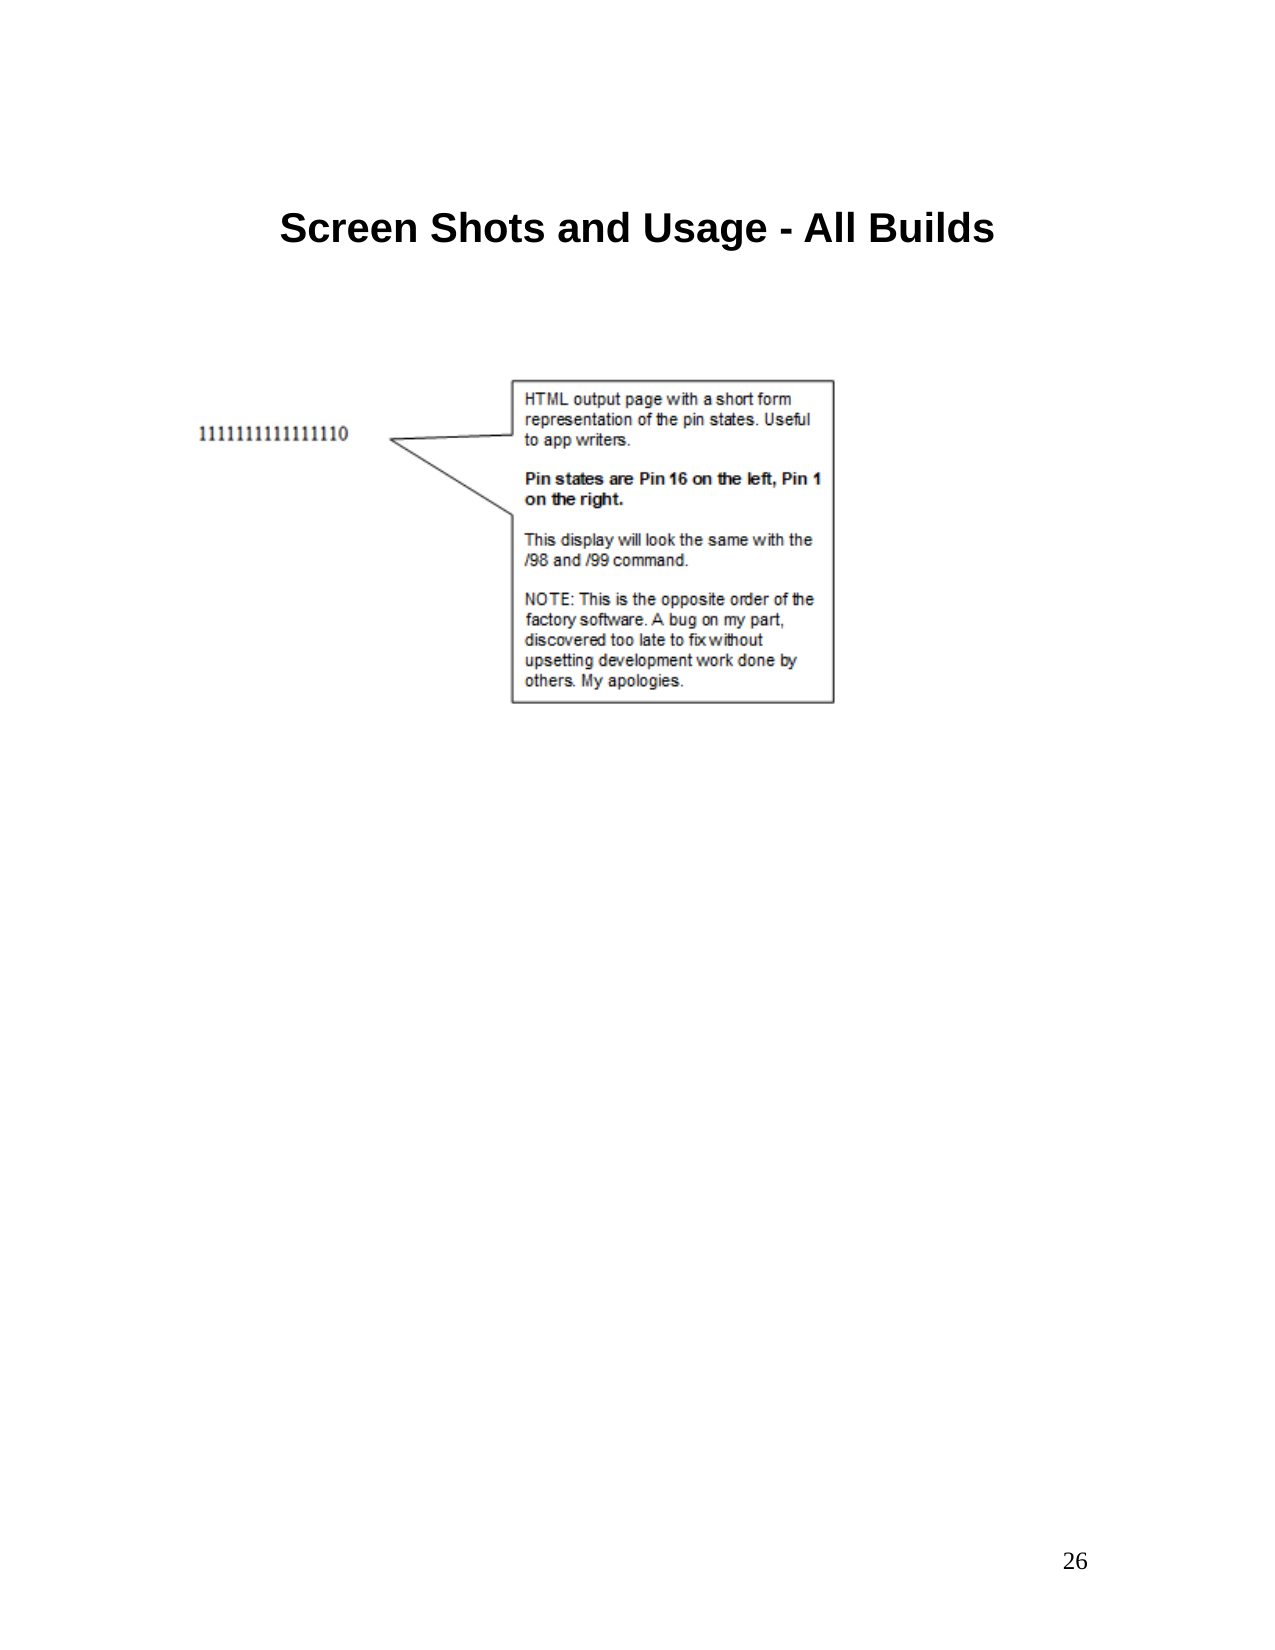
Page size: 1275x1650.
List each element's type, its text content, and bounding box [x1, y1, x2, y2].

subtitle Screen Shots and Usage - All Builds [187, 204, 1087, 252]
picture [187, 363, 852, 718]
